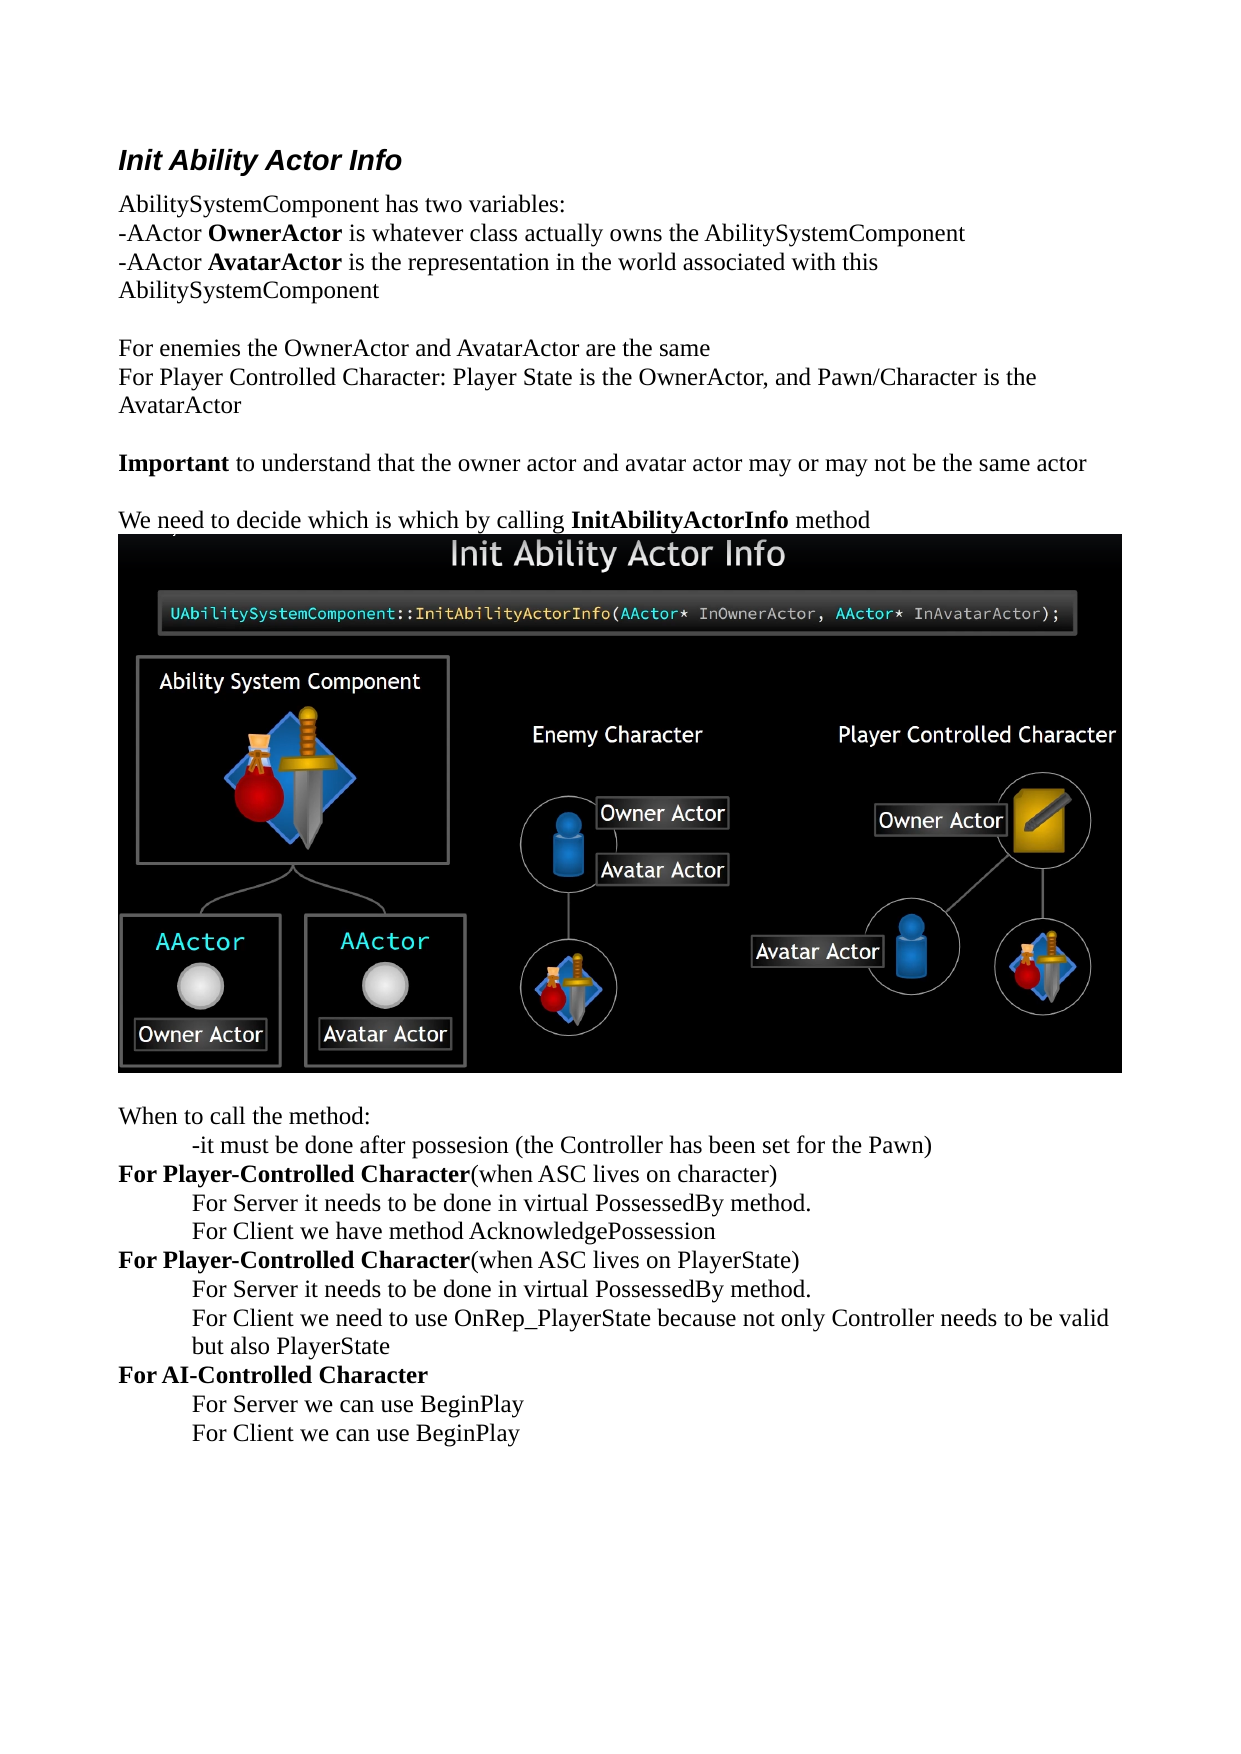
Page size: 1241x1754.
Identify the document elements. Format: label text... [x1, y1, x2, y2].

text For Server it needs to be done in virtual PossessedBy method. [118, 1188, 1122, 1216]
text -it must be done after possesion (the Controller has been set for the Pawn) [118, 1130, 1122, 1159]
text For Client we can use BeginPlay [118, 1418, 1122, 1446]
text For AI-Controlled Character [118, 1360, 1122, 1389]
text For Server we can use BeginPlay [118, 1389, 1122, 1418]
text For Player Controlled Character: Player State is the OwnerActor, and Pawn/Character is the AvatarActor [118, 362, 1122, 419]
text For Player-Controlled Character(when ASC lives on PlayerState) [118, 1245, 1122, 1274]
text For Server it needs to be done in virtual PossessedBy method. [118, 1274, 1122, 1303]
text We need to decide which is which by calling InitAbilityActorInfo method [118, 505, 1122, 534]
text For Client we have method AcknowledgePossession [118, 1216, 1122, 1245]
text For enemies the OwnerActor and AvatarActor are the same [118, 333, 1122, 362]
text Important to understand that the owner actor and avatar actor may or may not be the same actor [118, 448, 1122, 477]
subtitle Init Ability Actor Info [118, 143, 1122, 177]
text For Player-Controlled Character(when ASC lives on character) [118, 1159, 1122, 1188]
text -AActor OwnerActor is whatever class actually owns the AbilitySystemComponent [118, 218, 1122, 247]
text -AActor AvatarActor is the representation in the world associated with this AbilitySystemComponent [118, 247, 1122, 304]
text For Client we need to use OnRep_PlayerState because not only Controller needs to be valid but also PlayerState [118, 1303, 1122, 1360]
picture [118, 534, 1122, 1073]
text AbilitySystemComponent has two variables: [118, 189, 1122, 218]
text When to call the method: [118, 1101, 1122, 1130]
